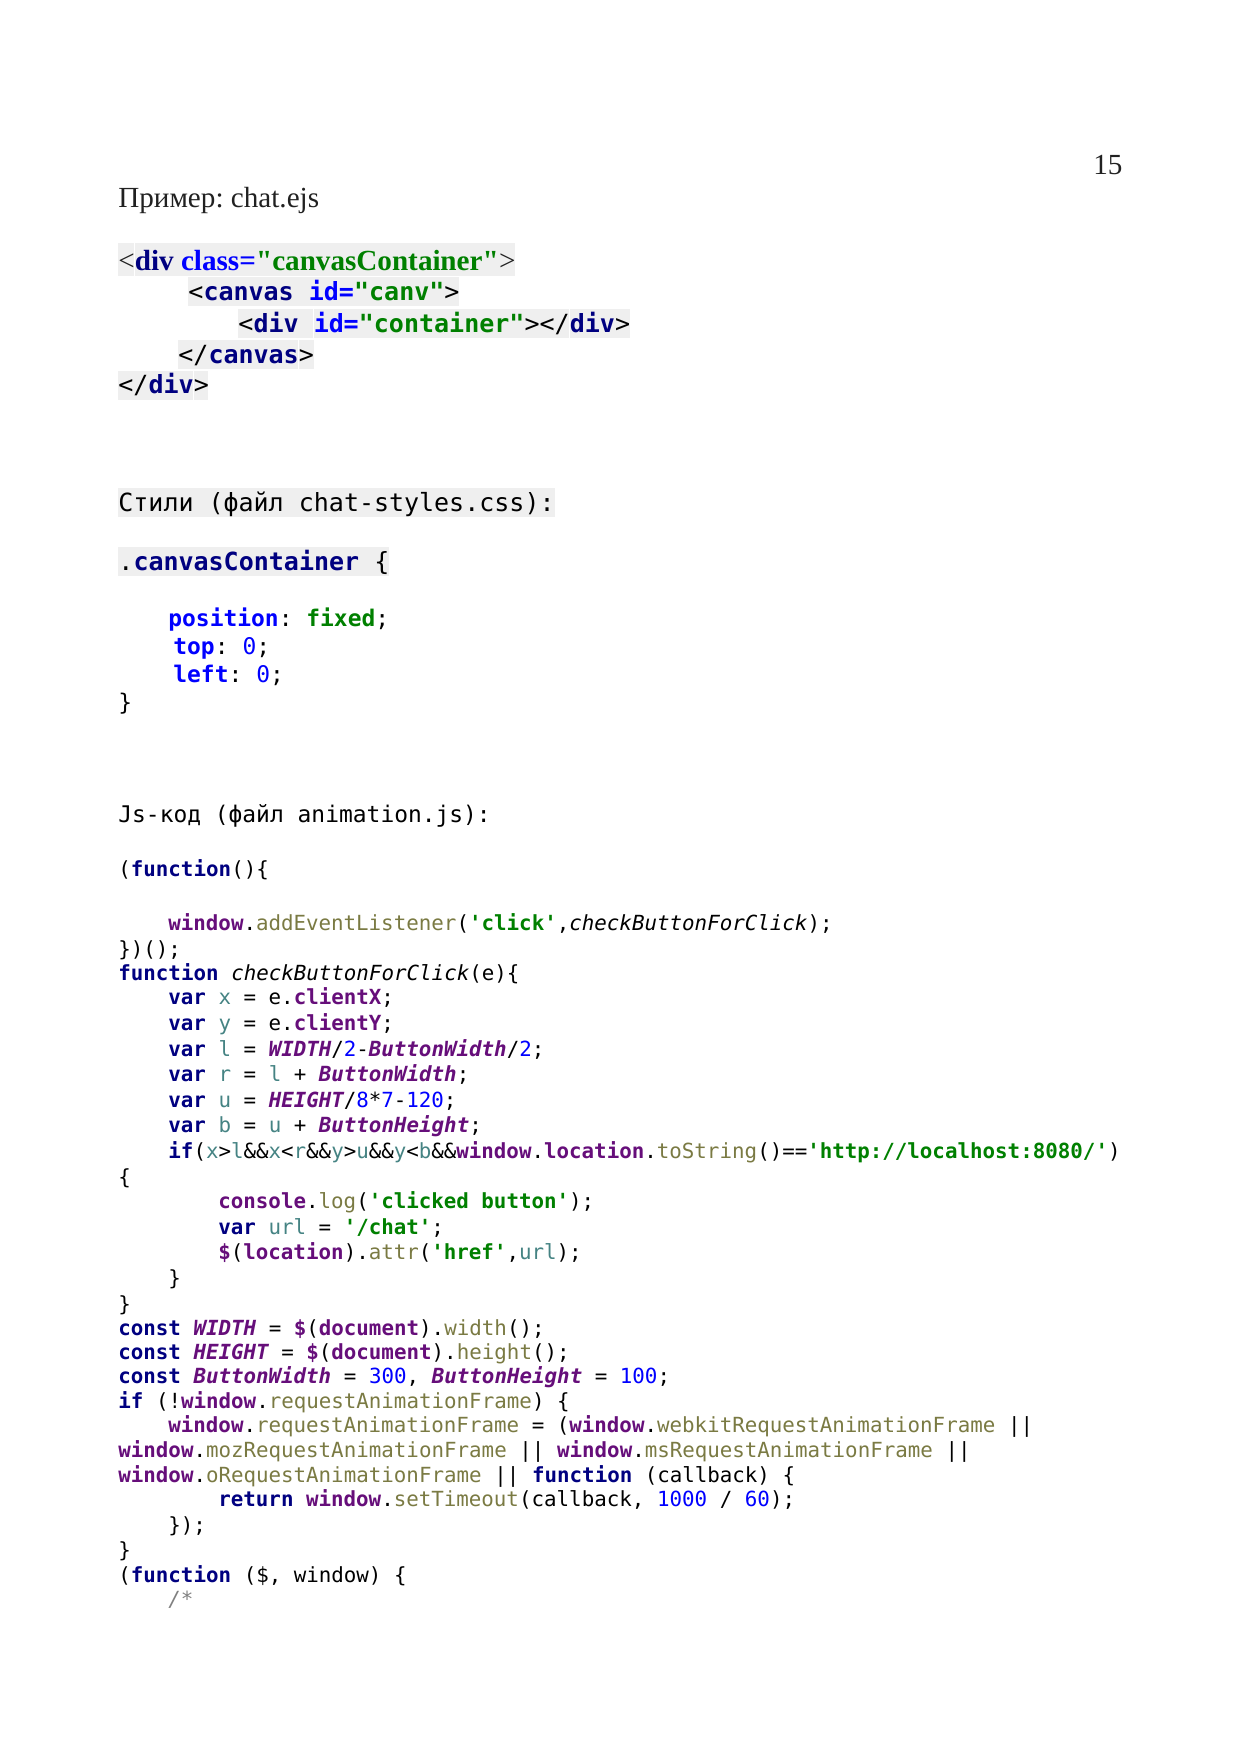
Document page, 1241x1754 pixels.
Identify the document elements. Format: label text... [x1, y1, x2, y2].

text } [118, 1266, 1122, 1292]
text top: 0; [118, 633, 1122, 661]
text const HEIGHT = $(document).height(); [118, 1340, 1122, 1364]
text var u = HEIGHT/8*7-120; [118, 1088, 1122, 1113]
text const ButtonWidth = 300, ButtonHeight = 100; [118, 1364, 1122, 1389]
text var l = WIDTH/2-ButtonWidth/2; [118, 1037, 1122, 1062]
text var x = e.clientX; [118, 985, 1122, 1011]
text left: 0; [118, 661, 1122, 689]
text function checkButtonForClick(e){ [118, 961, 1122, 985]
text Пример: chat.ejs [118, 180, 1122, 214]
text }); [118, 1513, 1122, 1538]
text var url = '/chat'; [118, 1215, 1122, 1240]
text if (!window.requestAnimationFrame) { [118, 1389, 1122, 1413]
text console.log('clicked button'); [118, 1189, 1122, 1215]
text window.requestAnimationFrame = (window.webkitRequestAnimationFrame || window.mozRequestAnimationFrame || window.msRequestAnimationFrame || window.oRequestAnimationFrame || function (callback) { [118, 1413, 1122, 1487]
text if(x>l&&x<r&&y>u&&y<b&&window.location.toString()=='http://localhost:8080/'){ [118, 1139, 1122, 1189]
text } [118, 689, 1122, 716]
text } [118, 1538, 1122, 1563]
text const WIDTH = $(document).width(); [118, 1316, 1122, 1340]
text Стили (файл chat-styles.css): [118, 488, 1122, 517]
text $(location).attr('href',url); [118, 1240, 1122, 1266]
text <canvas id="canv"> [118, 276, 1122, 309]
text (function ($, window) { [118, 1563, 1122, 1587]
text window.addEventListener('click',checkButtonForClick); [118, 911, 1122, 937]
text <div class="canvasContainer"> [118, 243, 1122, 276]
text Js-код (файл animation.js): [118, 801, 1122, 828]
text var b = u + ButtonHeight; [118, 1113, 1122, 1139]
text })(); [118, 937, 1122, 961]
text .canvasContainer { [118, 547, 1122, 576]
text var r = l + ButtonWidth; [118, 1062, 1122, 1088]
text (function(){ [118, 857, 1122, 882]
text 14 [118, 147, 1122, 180]
text return window.setTimeout(callback, 1000 / 60); [118, 1487, 1122, 1513]
text </canvas> [118, 340, 1122, 371]
text <div id="container"></div> [118, 309, 1122, 340]
text position: fixed; [118, 605, 1122, 633]
text } [118, 1292, 1122, 1316]
text /* [118, 1587, 1122, 1612]
text var y = e.clientY; [118, 1011, 1122, 1037]
text </div> [118, 371, 1122, 400]
